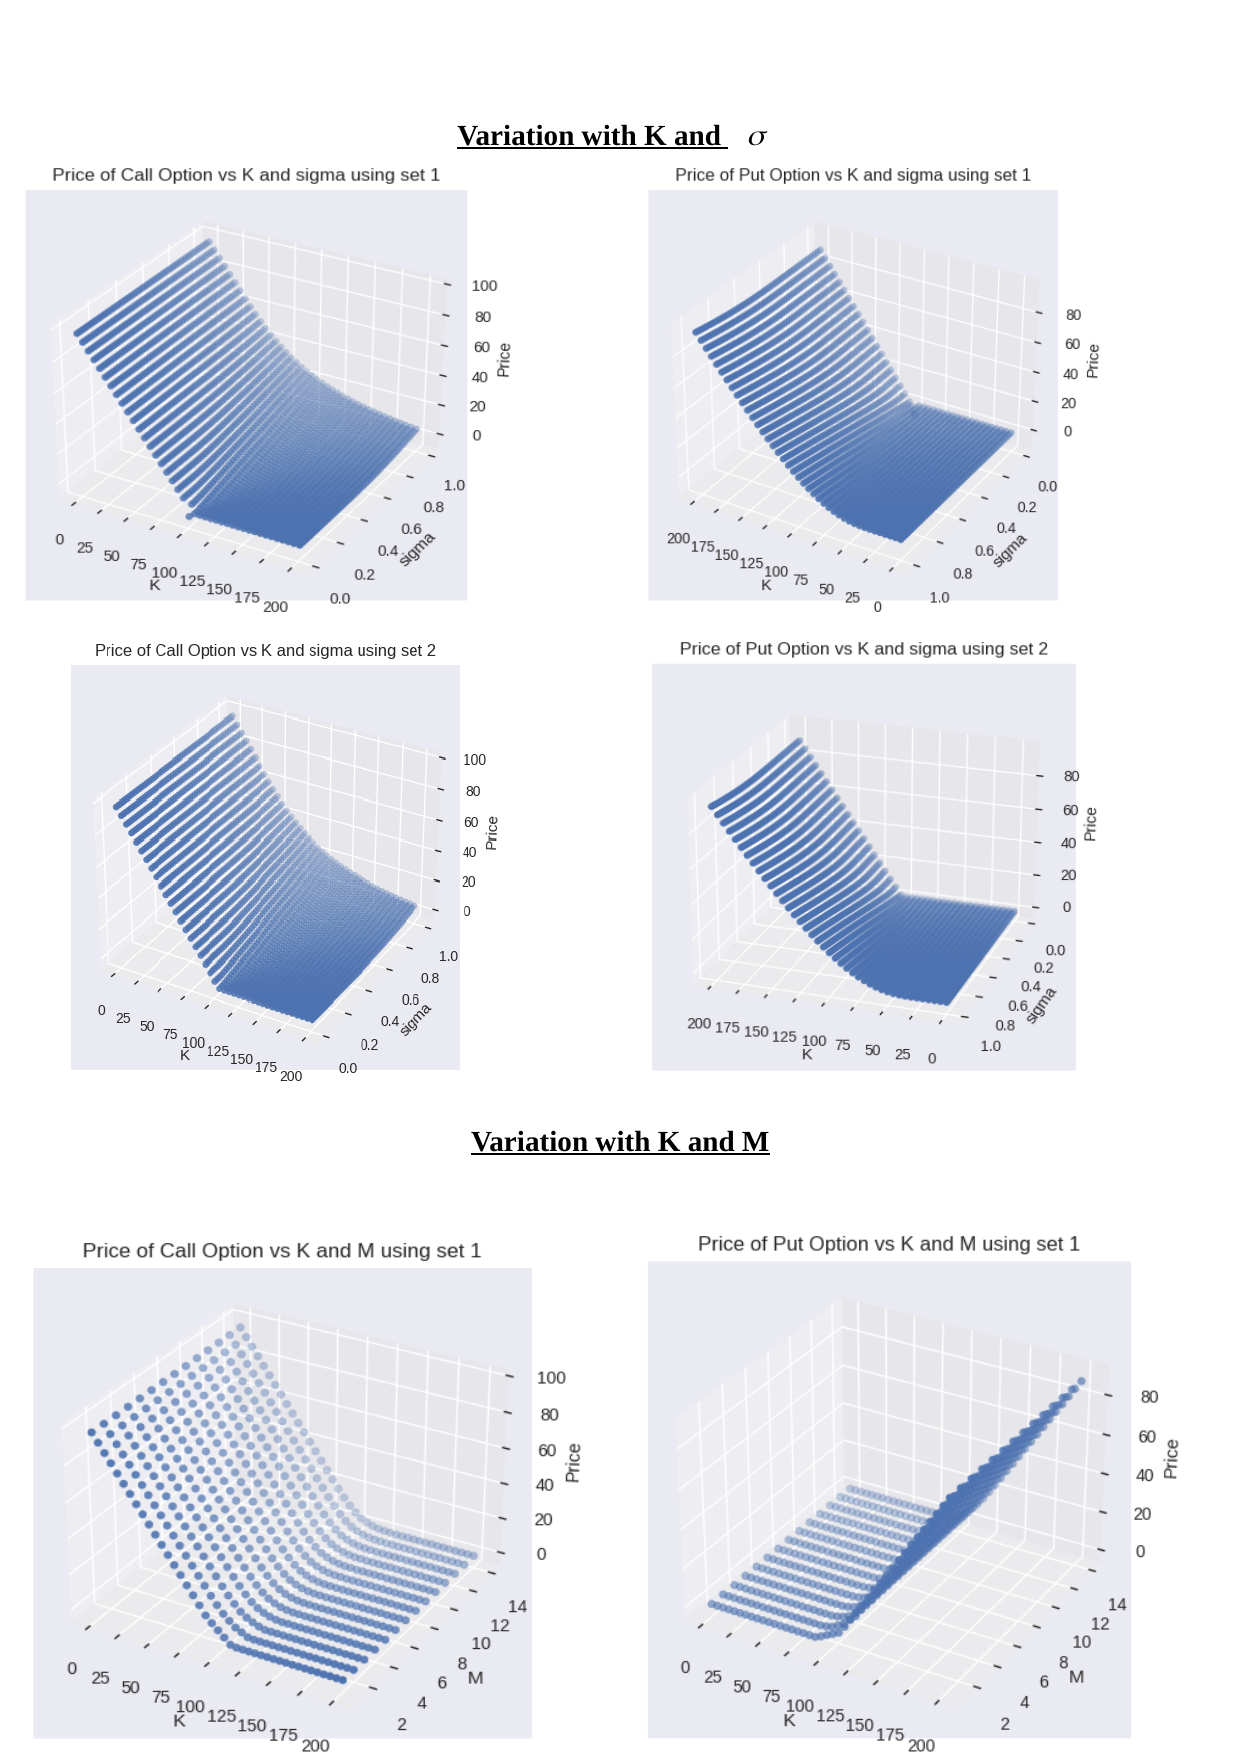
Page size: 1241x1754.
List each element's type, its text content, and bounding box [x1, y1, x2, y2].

text Variation with K and M [118, 1124, 1122, 1158]
text Variation with K and [118, 118, 1122, 152]
picture [57, 638, 516, 1084]
picture [634, 162, 1118, 614]
picture [631, 1229, 1202, 1754]
picture [10, 162, 532, 614]
picture [16, 1237, 605, 1754]
picture [637, 637, 1138, 1084]
